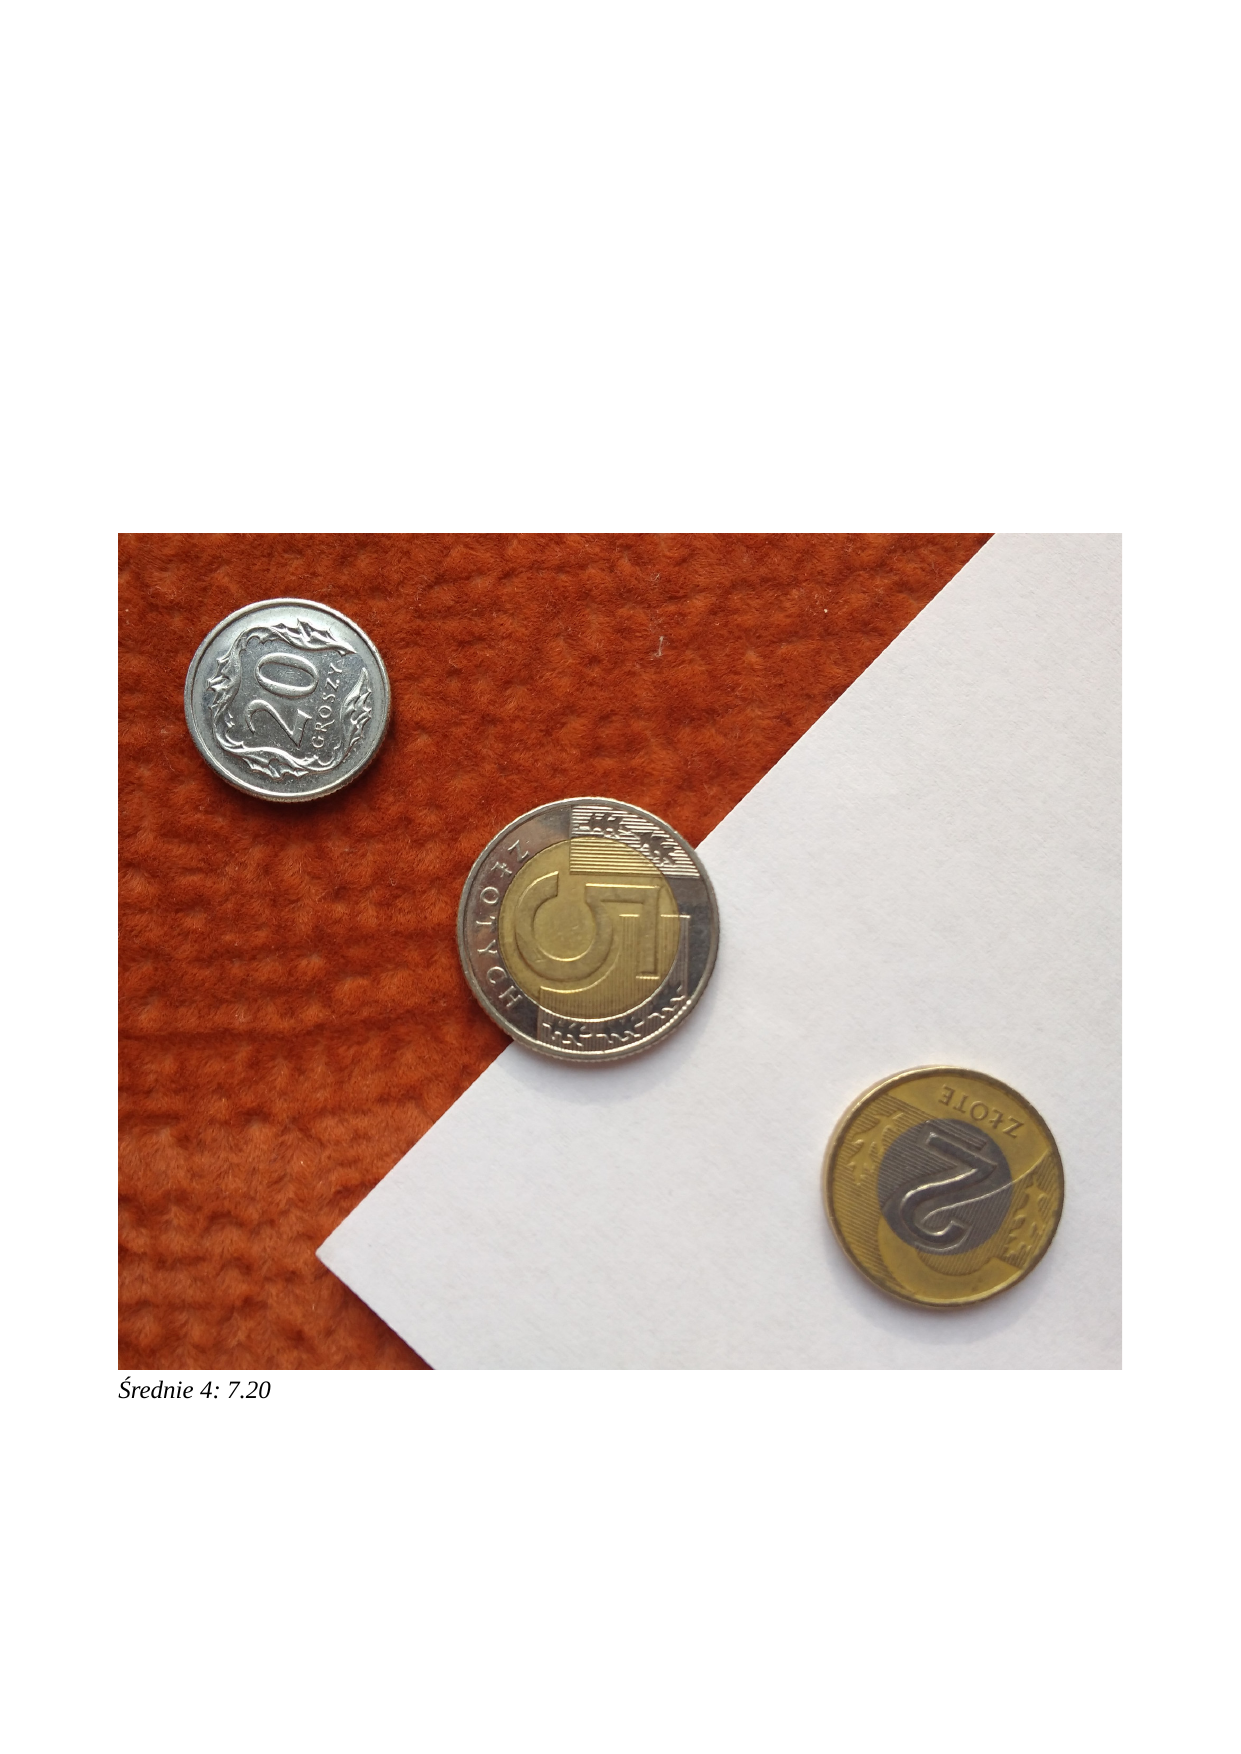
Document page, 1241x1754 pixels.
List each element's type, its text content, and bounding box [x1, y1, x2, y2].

picture [118, 533, 1123, 1370]
text Średnie 4: 7.20 [118, 1370, 1122, 1404]
